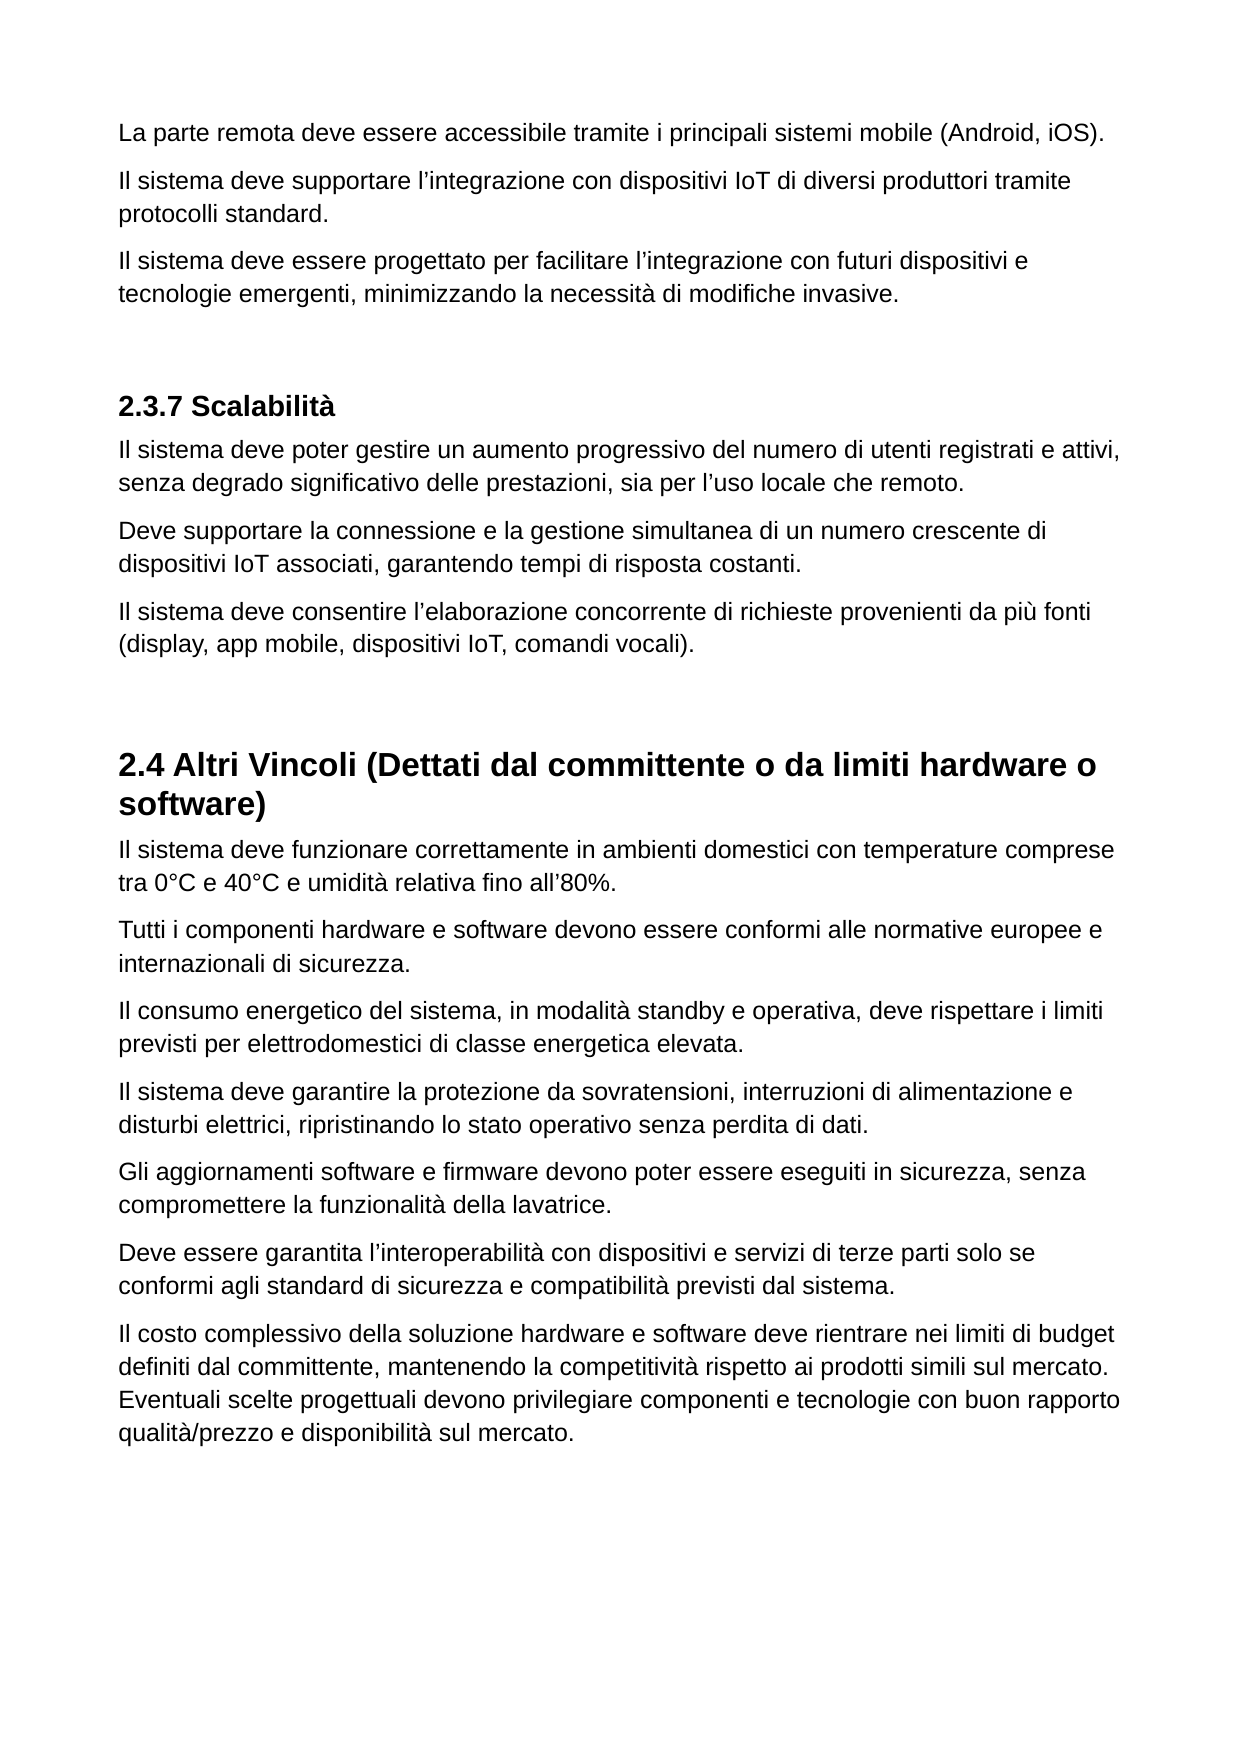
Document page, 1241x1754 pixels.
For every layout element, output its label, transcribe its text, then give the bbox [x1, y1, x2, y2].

subtitle 2.4 Altri Vincoli (Dettati dal committente o da limiti hardware o software) [118, 746, 1122, 822]
text Il sistema deve supportare l’integrazione con dispositivi IoT di diversi produttori tramite protocolli standard. [118, 166, 1122, 227]
text Deve supportare la connessione e la gestione simultanea di un numero crescente di dispositivi IoT associati, garantendo tempi di risposta costanti. [118, 516, 1122, 578]
text Il sistema deve essere progettato per facilitare l’integrazione con futuri dispositivi e tecnologie emergenti, minimizzando la necessità di modifiche invasive. [118, 246, 1122, 308]
text Il sistema deve poter gestire un aumento progressivo del numero di utenti registrati e attivi, senza degrado significativo delle prestazioni, sia per l’uso locale che remoto. [118, 435, 1122, 497]
text Il costo complessivo della soluzione hardware e software deve rientrare nei limiti di budget definiti dal committente, mantenendo la competitività rispetto ai prodotti simili sul mercato. Eventuali scelte progettuali devono privilegiare componenti e tecnologie con buon rapporto qualità/prezzo e disponibilità sul mercato. [118, 1319, 1122, 1446]
text Il sistema deve garantire la protezione da sovratensioni, interruzioni di alimentazione e disturbi elettrici, ripristinando lo stato operativo senza perdita di dati. [118, 1077, 1122, 1138]
text Il sistema deve consentire l’elaborazione concorrente di richieste provenienti da più fonti (display, app mobile, dispositivi IoT, comandi vocali). [118, 596, 1122, 658]
text Il consumo energetico del sistema, in modalità standby e operativa, deve rispettare i limiti previsti per elettrodomestici di classe energetica elevata. [118, 996, 1122, 1058]
text Tutti i componenti hardware e software devono essere conformi alle normative europee e internazionali di sicurezza. [118, 916, 1122, 977]
text Deve essere garantita l’interoperabilità con dispositivi e servizi di terze parti solo se conformi agli standard di sicurezza e compatibilità previsti dal sistema. [118, 1238, 1122, 1300]
subtitle 2.3.7 Scalabilità [118, 389, 1122, 423]
text Gli aggiornamenti software e firmware devono poter essere eseguiti in sicurezza, senza compromettere la funzionalità della lavatrice. [118, 1157, 1122, 1219]
text La parte remota deve essere accessibile tramite i principali sistemi mobile (Android, iOS). [118, 118, 1122, 147]
text Il sistema deve funzionare correttamente in ambienti domestici con temperature comprese tra 0°C e 40°C e umidità relativa fino all’80%. [118, 835, 1122, 897]
